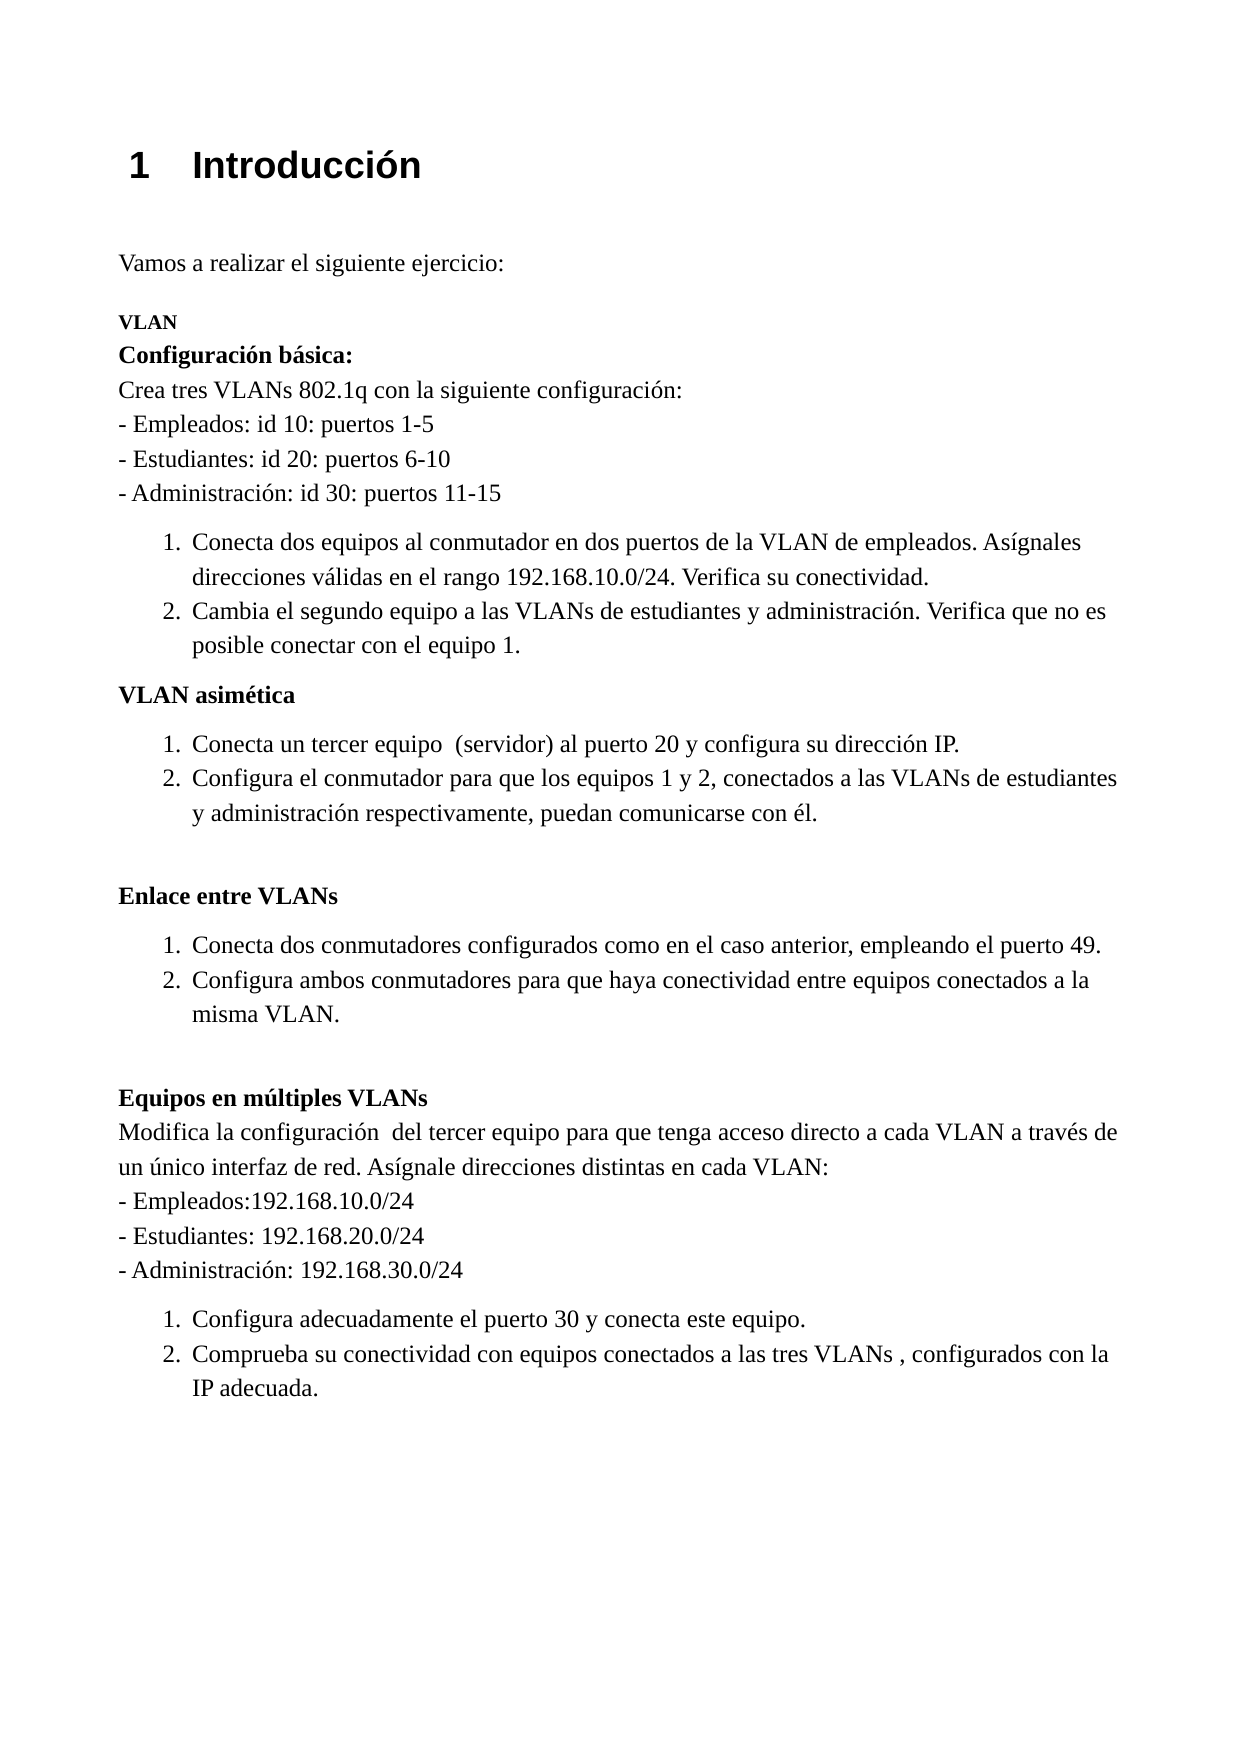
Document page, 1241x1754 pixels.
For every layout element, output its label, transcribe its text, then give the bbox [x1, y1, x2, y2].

list Conecta un tercer equipo (servidor) al puerto 20 y configura su dirección IP. [162, 729, 1122, 757]
text VLAN asimética [118, 680, 1122, 708]
list Comprueba su conectividad con equipos conectados a las tres VLANs , configurados con la IP adecuada. [162, 1339, 1122, 1402]
list Conecta dos equipos al conmutador en dos puertos de la VLAN de empleados. Asígnales direcciones válidas en el rango 192.168.10.0/24. Verifica su conectividad. [162, 527, 1122, 590]
text Configuración básica: [118, 340, 1122, 369]
text Crea tres VLANs 802.1q con la siguiente configuración: [118, 375, 1122, 403]
subtitle Introducción [118, 143, 1122, 187]
list Configura adecuadamente el puerto 30 y conecta este equipo. [162, 1304, 1122, 1333]
text - Estudiantes: id 20: puertos 6-10 [118, 444, 1122, 472]
list Cambia el segundo equipo a las VLANs de estudiantes y administración. Verifica que no es posible conectar con el equipo 1. [162, 596, 1122, 659]
text - Estudiantes: 192.168.20.0/24 [118, 1221, 1122, 1249]
list Configura el conmutador para que los equipos 1 y 2, conectados a las VLANs de estudiantes y administración respectivamente, puedan comunicarse con él. [162, 763, 1122, 826]
text - Empleados:192.168.10.0/24 [118, 1186, 1122, 1215]
text Modifica la configuración del tercer equipo para que tenga acceso directo a cada VLAN a través de un único interfaz de red. Asígnale direcciones distintas en cada VLAN: [118, 1117, 1122, 1181]
text - Administración: id 30: puertos 11-15 [118, 478, 1122, 507]
text Equipos en múltiples VLANs [118, 1083, 1122, 1112]
text Vamos a realizar el siguiente ejercicio: [118, 248, 1122, 277]
text - Empleados: id 10: puertos 1-5 [118, 409, 1122, 438]
list Configura ambos conmutadores para que haya conectividad entre equipos conectados a la misma VLAN. [162, 965, 1122, 1028]
text Enlace entre VLANs [118, 881, 1122, 910]
subtitle VLAN [118, 310, 1122, 334]
list Conecta dos conmutadores configurados como en el caso anterior, empleando el puerto 49. [162, 930, 1122, 959]
text - Administración: 192.168.30.0/24 [118, 1255, 1122, 1284]
